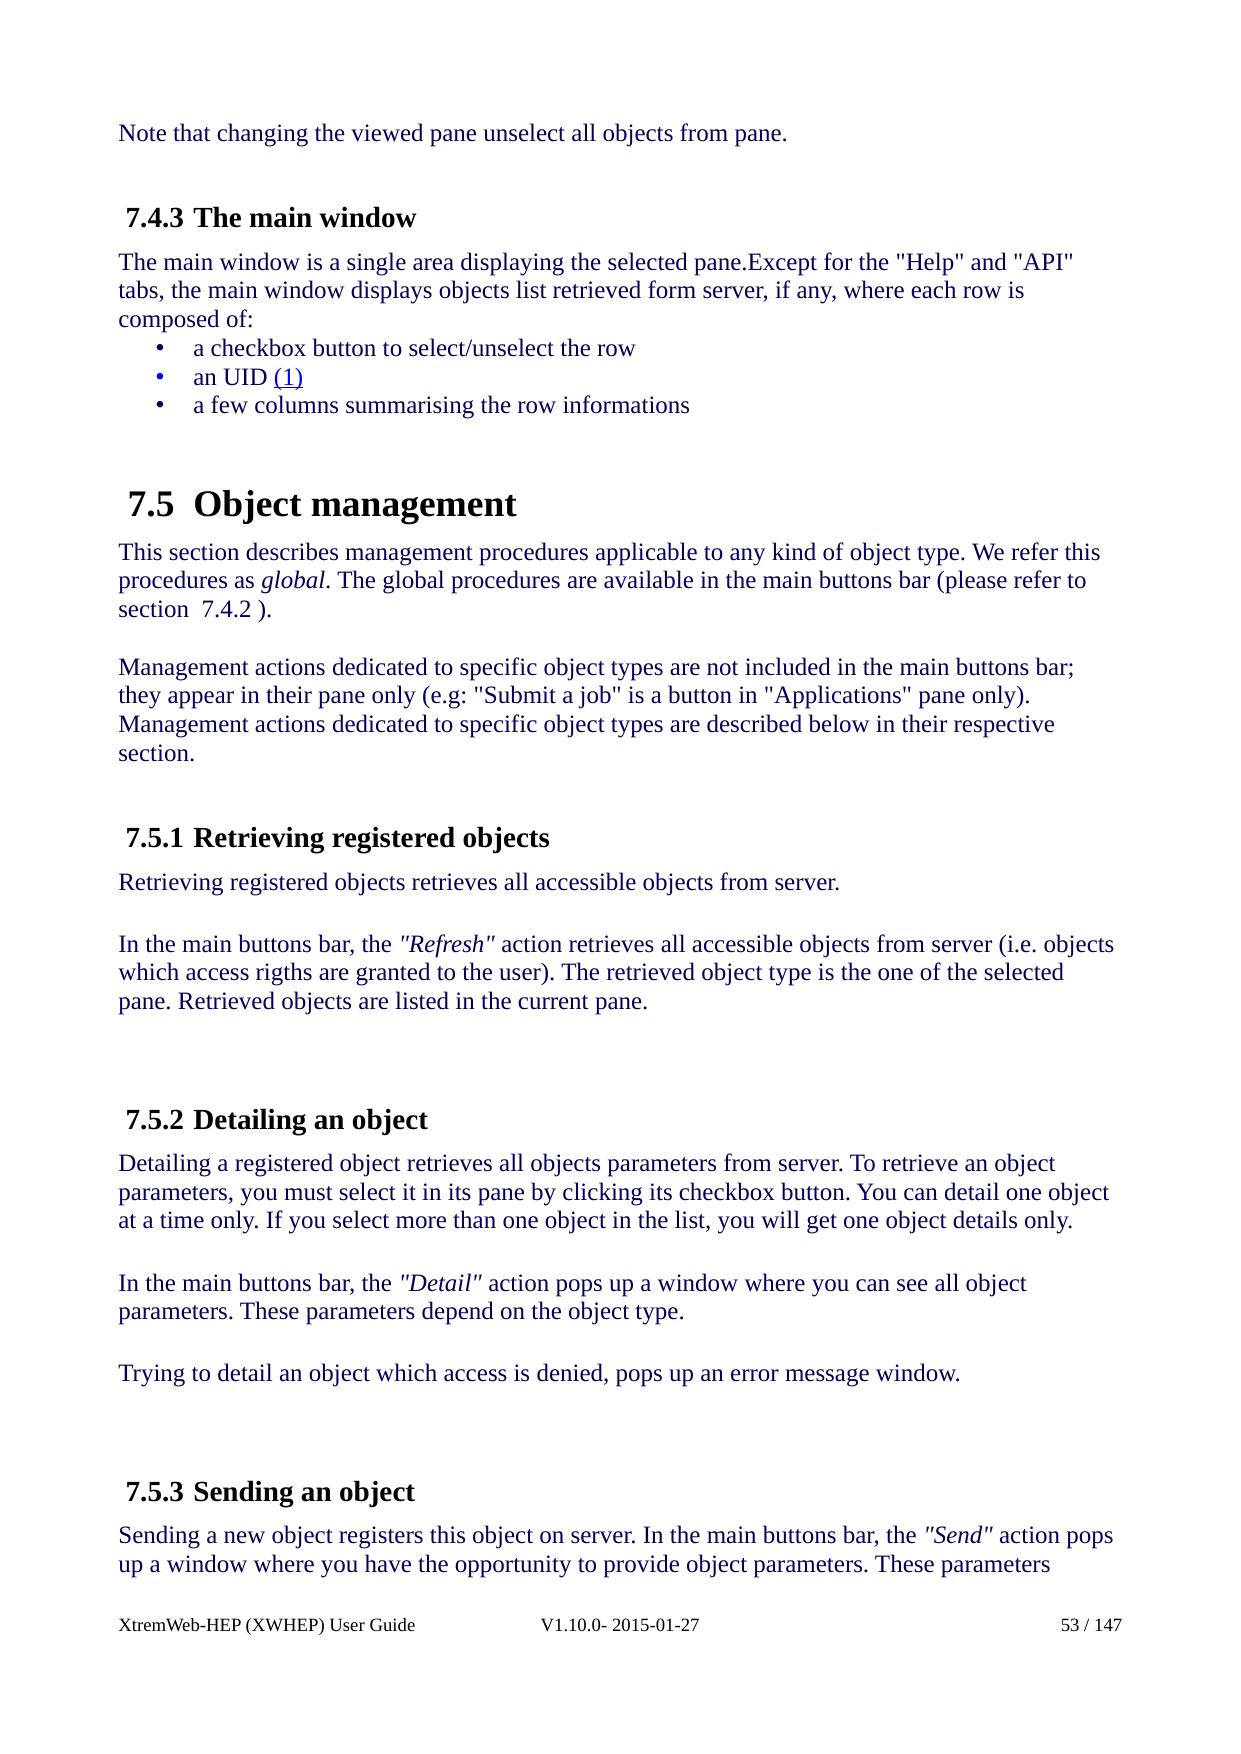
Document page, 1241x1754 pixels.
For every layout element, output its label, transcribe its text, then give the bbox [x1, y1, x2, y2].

text The main window is a single area displaying the selected pane. Except for the "Help" and "API" tabs, the main window displays objects list retrieved form server, if any, where each row is composed of: [118, 247, 1122, 333]
text Note that changing the viewed pane unselect all objects from pane. [118, 118, 1122, 147]
subtitle Retrieving registered objects [118, 821, 1122, 854]
subtitle Detailing an object [118, 1102, 1122, 1136]
list an UID (1) [156, 362, 1122, 390]
text This section describes management procedures applicable to any kind of object type. We refer this procedures as global. The global procedures are available in the main buttons bar (please refer to section 7.4.2). [118, 537, 1122, 623]
text Sending a new object registers this object on server. In the main buttons bar, the "Send" action pops up a window where you have the opportunity to provide object parameters. These parameters [118, 1520, 1122, 1578]
text Retrieving registered objects retrieves all accessible objects from server. [118, 867, 1122, 895]
subtitle Object management [118, 481, 1122, 524]
text Trying to detail an object which access is denied, pops up an error message window. [118, 1358, 1122, 1387]
list a few columns summarising the row informations [156, 390, 1122, 419]
text Management actions dedicated to specific object types are not included in the main buttons bar; they appear in their pane only (e.g: "Submit a job" is a button in "Applications" pane only). Management actions dedicated to specific object types are described below in their respective section. [118, 652, 1122, 767]
text In the main buttons bar, the "Refresh" action retrieves all accessible objects from server (i.e. objects which access rigths are granted to the user). The retrieved object type is the one of the selected pane. Retrieved objects are listed in the current pane. [118, 929, 1122, 1015]
text Detailing a registered object retrieves all objects parameters from server. To retrieve an object parameters, you must select it in its pane by clicking its checkbox button. You can detail one object at a time only. If you select more than one object in the list, you will get one object details only. [118, 1148, 1122, 1234]
text In the main buttons bar, the "Detail" action pops up a window where you can see all object parameters. These parameters depend on the object type. [118, 1268, 1122, 1325]
list a checkbox button to select/unselect the row [156, 333, 1122, 362]
subtitle Sending an object [118, 1474, 1122, 1508]
subtitle The main window [118, 201, 1122, 234]
